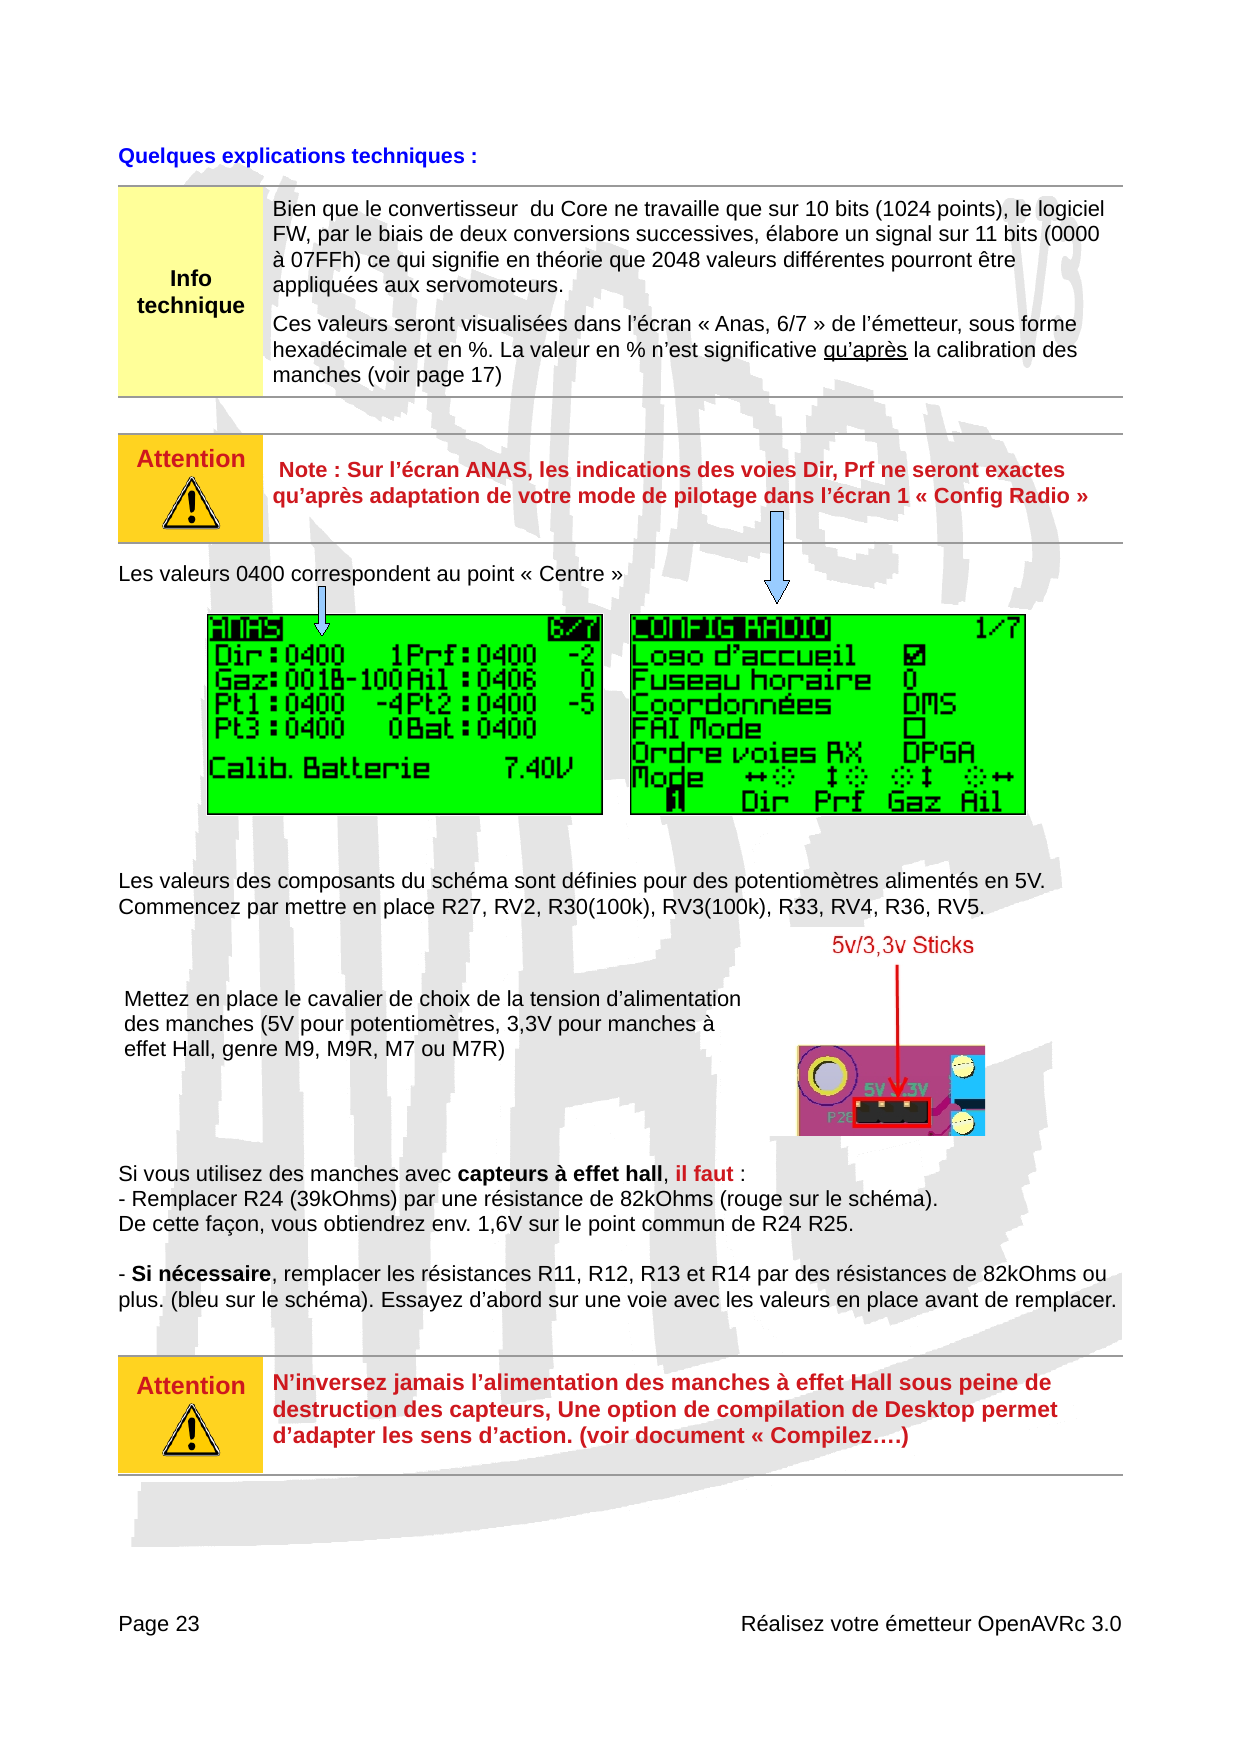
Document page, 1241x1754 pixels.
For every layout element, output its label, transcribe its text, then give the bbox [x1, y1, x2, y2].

text Si vous utilisez des manches avec capteurs à effet hall, il faut : [118, 1161, 1122, 1186]
table_header Attention [118, 1357, 263, 1473]
text - Remplacer R24 (39kOhms) par une résistance de 82kOhms (rouge sur le schéma). [118, 1186, 1122, 1211]
picture [763, 927, 986, 1136]
text Mettez en place le cavalier de choix de la tension d’alimentation des manches (5V pour potentiomètres, 3,3V pour manches à effet Hall, genre M9, M9R, M7 ou M7R) [124, 985, 758, 1061]
text De cette façon, vous obtiendrez env. 1,6V sur le point commun de R24 R25. [118, 1211, 1122, 1236]
text [784, 561, 1122, 587]
table_header Bien que le convertisseur du Core ne travaille que sur 10 bits (1024 points), le logiciel FW, par le biais de deux conversions successives, élabore un signal sur 11 bits (0000 à 07FFh) ce qui signifie en théorie que 2048 valeurs différentes pourront être appliquées aux servomoteurs. Ces valeurs seront visualisées dans l’écran « Anas, 6/7 » de l’émetteur, sous forme hexadécimale et en %. La valeur en % n’est significative qu’après la calibration des manches (voir page 17) [264, 187, 1122, 396]
text - Si nécessaire, remplacer les résistances R11, R12, R13 et R14 par des résistances de 82kOhms ou plus. (bleu sur le schéma). Essayez d’abord sur une voie avec les valeurs en place avant de remplacer. [118, 1261, 1122, 1312]
text Les valeurs des composants du schéma sont définies pour des potentiomètres alimentés en 5V. [118, 868, 1122, 893]
text Commencez par mettre en place R27, RV2, R30(100k), RV3(100k), R33, RV4, R36, RV5. [118, 893, 1122, 919]
text Les valeurs 0400 correspondent au point « Centre » [118, 561, 770, 587]
table_header Attention [118, 435, 263, 542]
text Quelques explications techniques : [118, 143, 1122, 167]
picture [630, 614, 1026, 815]
table_header Info technique [118, 187, 263, 396]
table_header Note : Sur l’écran ANAS, les indications des voies Dir, Prf ne seront exactes qu’après adaptation de votre mode de pilotage dans l’écran 1 « Config Radio » [264, 435, 1122, 542]
picture [158, 473, 224, 533]
table_header N’inversez jamais l’alimentation des manches à effet Hall sous peine de destruction des capteurs, Une option de compilation de Desktop permet d’adapter les sens d’action. (voir document « Compilez….) [264, 1357, 1122, 1473]
picture [207, 614, 603, 815]
picture [158, 1399, 224, 1460]
